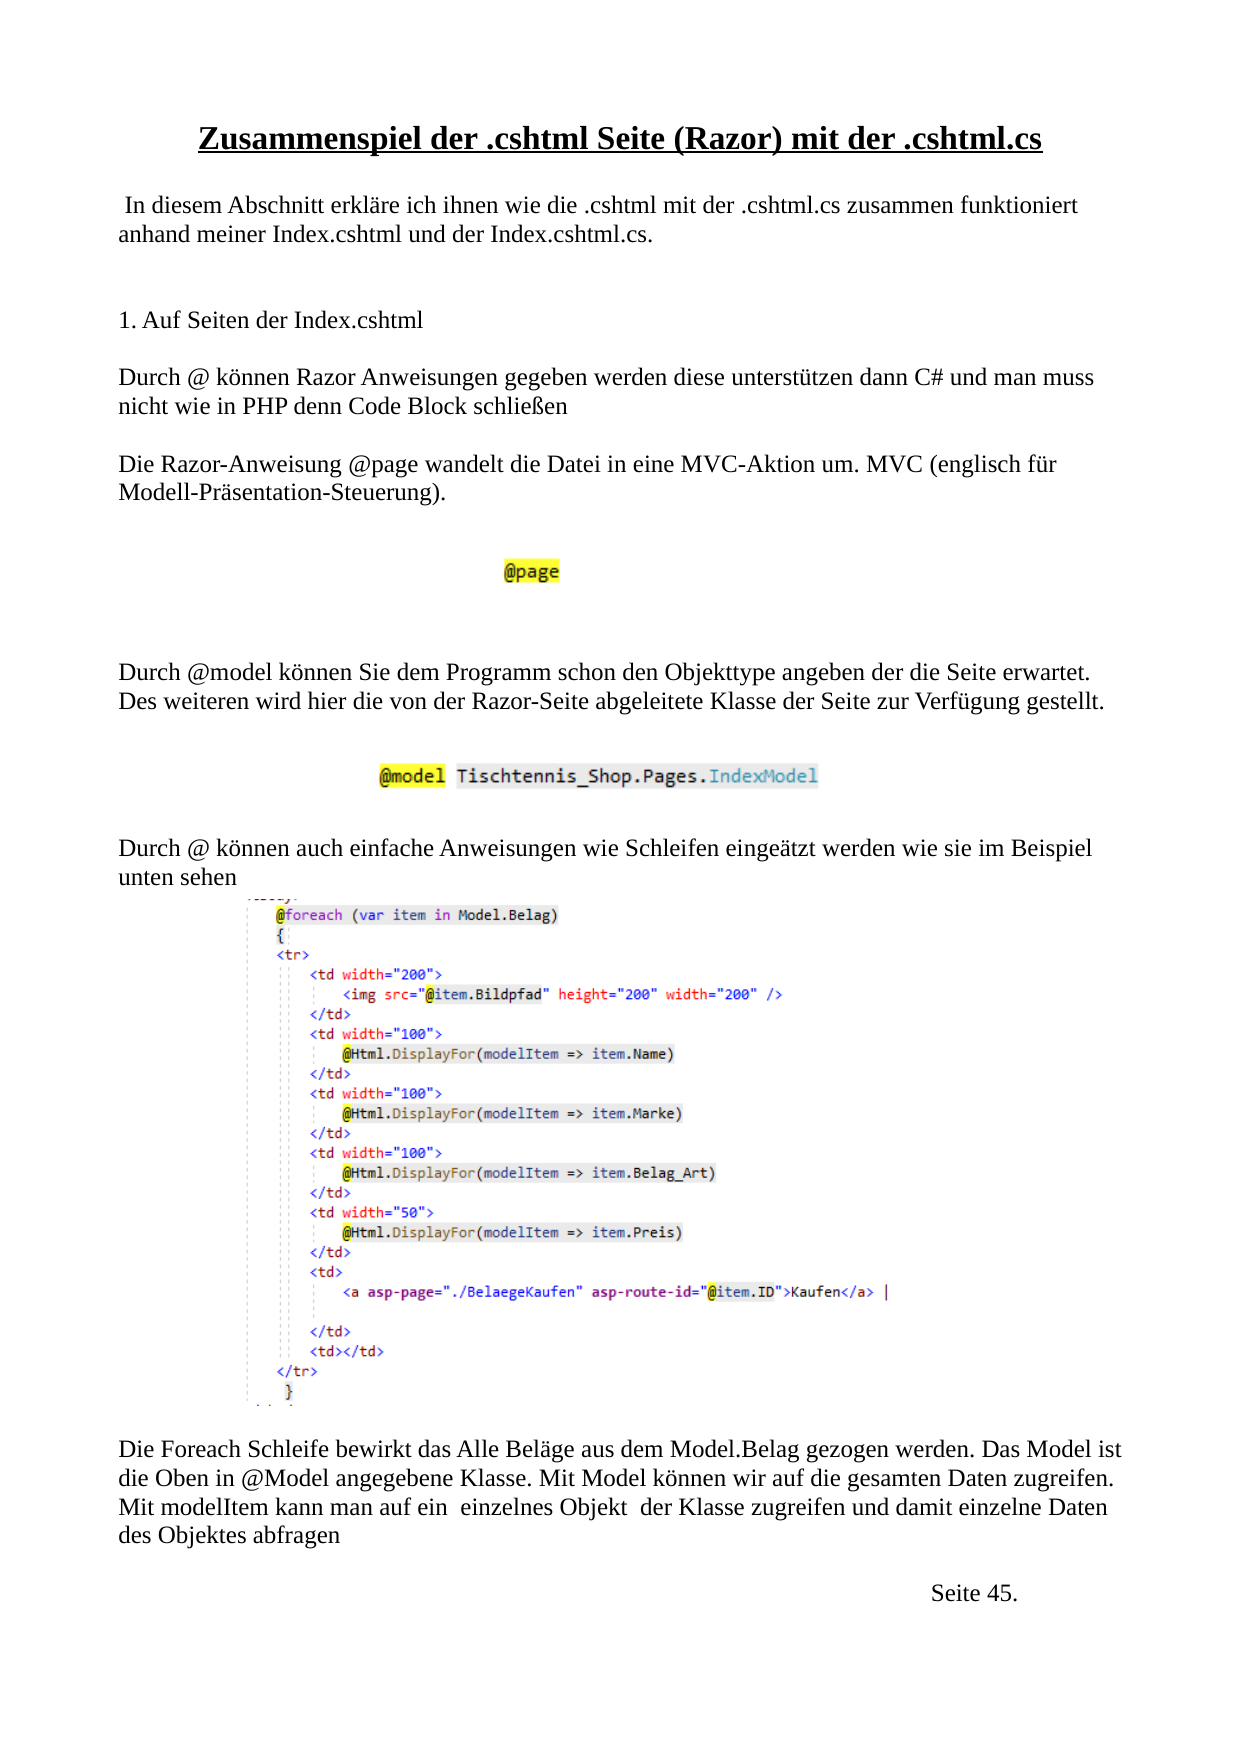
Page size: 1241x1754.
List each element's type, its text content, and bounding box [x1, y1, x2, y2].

text Die Razor-Anweisung @page wandelt die Datei in eine MVC-Aktion um. MVC (englisch für Modell-Präsentation-Steuerung). [118, 449, 1122, 506]
picture [242, 899, 964, 1406]
text Des weiteren wird hier die von der Razor-Seite abgeleitete Klasse der Seite zur Verfügung gestellt. [118, 686, 1122, 715]
text Zusammenspiel der .cshtml Seite (Razor) mit der .cshtml.cs [118, 118, 1122, 156]
picture [366, 754, 831, 805]
picture [492, 536, 582, 600]
text Durch @model können Sie dem Programm schon den Objekttype angeben der die Seite erwartet. [118, 657, 1122, 686]
text Die Foreach Schleife bewirkt das Alle Beläge aus dem Model.Belag gezogen werden. Das Model ist die Oben in @Model angegebene Klasse. Mit Model können wir auf die gesamten Daten zugreifen. Mit modelItem kann man auf ein einzelnes Objekt der Klasse zugreifen und damit einzelne Daten des Objektes abfragen [118, 1434, 1122, 1549]
text 1. Auf Seiten der Index.cshtml [118, 305, 1122, 334]
text Seite 45. [118, 1578, 1122, 1607]
text Durch @ können Razor Anweisungen gegeben werden diese unterstützen dann C# und man muss nicht wie in PHP denn Code Block schließen [118, 362, 1122, 420]
text In diesem Abschnitt erkläre ich ihnen wie die .cshtml mit der .cshtml.cs zusammen funktioniert anhand meiner Index.cshtml und der Index.cshtml.cs. [118, 190, 1122, 247]
text Durch @ können auch einfache Anweisungen wie Schleifen eingeätzt werden wie sie im Beispiel unten sehen [118, 833, 1122, 891]
